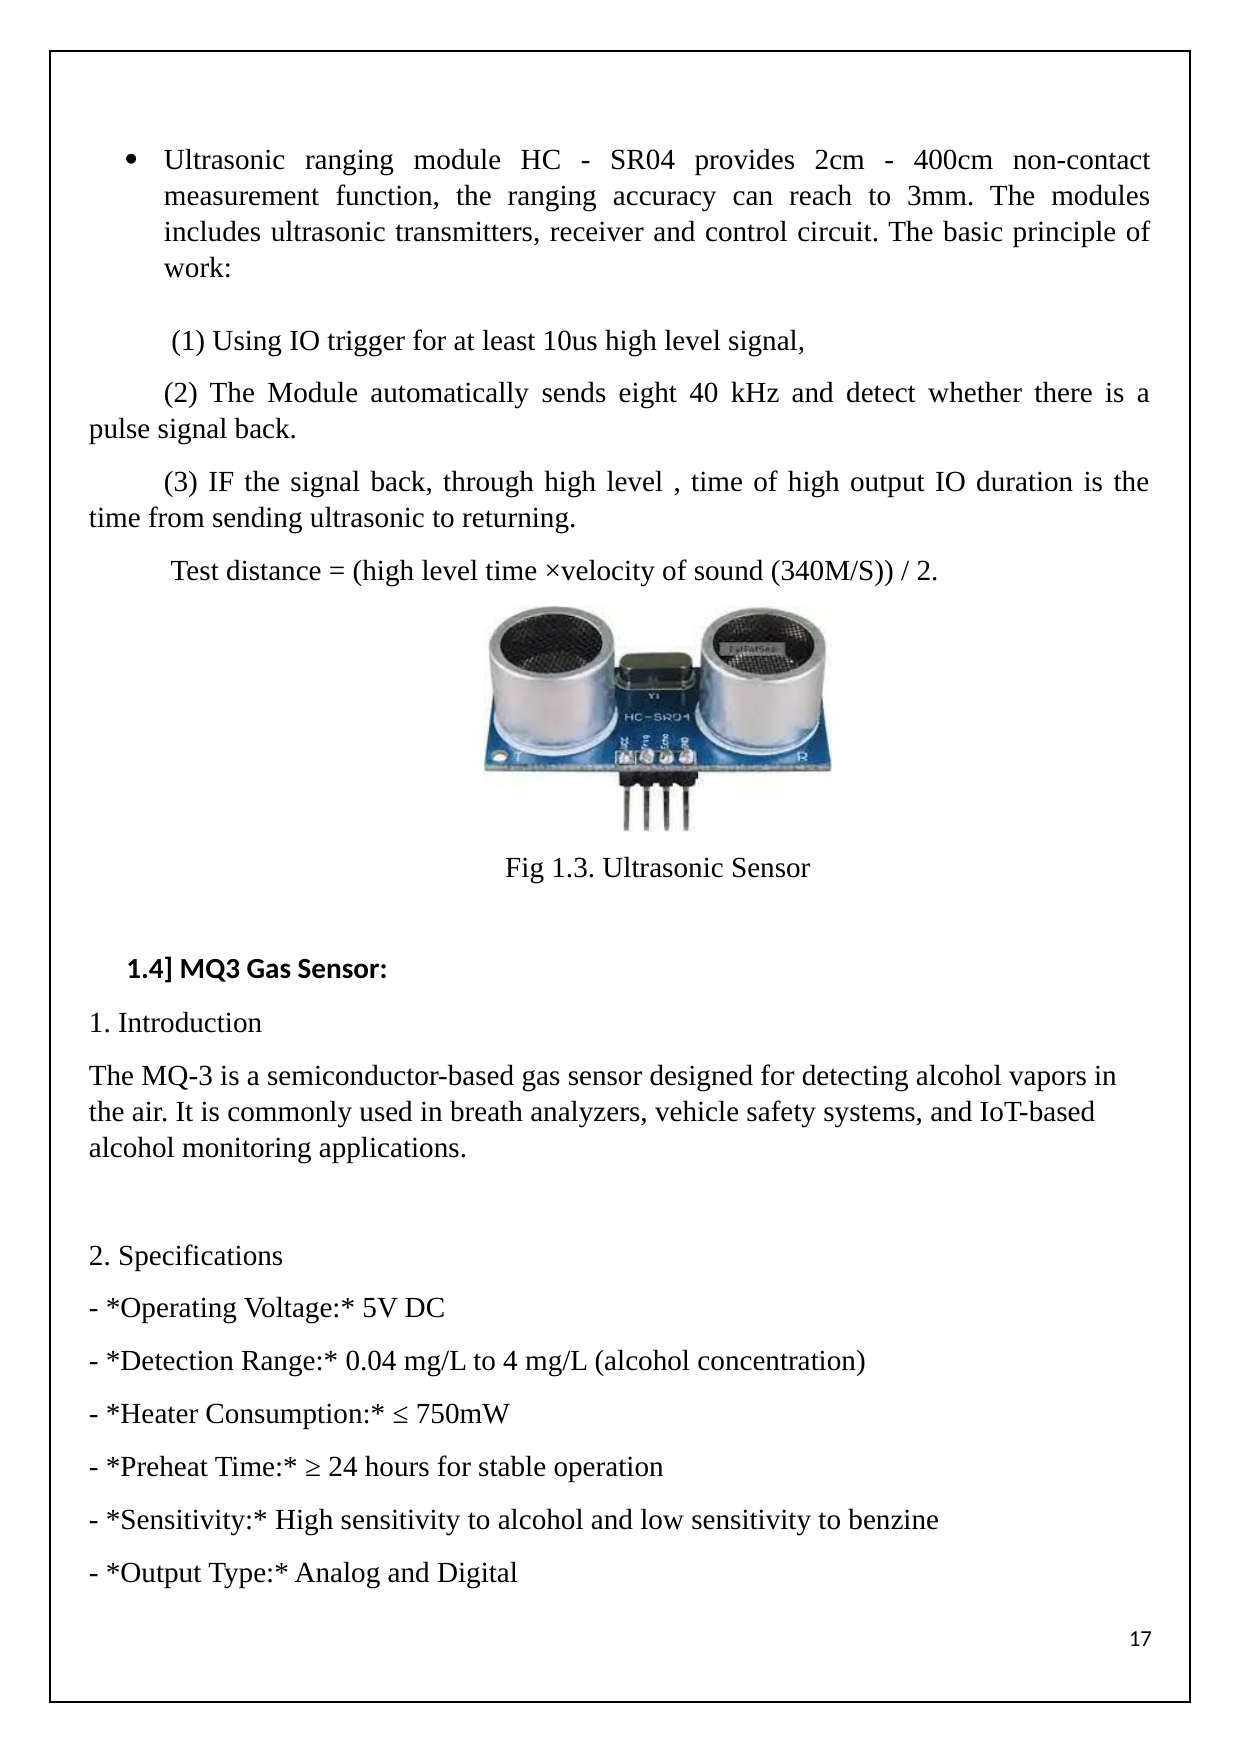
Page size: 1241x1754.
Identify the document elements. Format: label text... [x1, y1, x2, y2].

text Test distance = (high level time ×velocity of sound (340M/S)) / 2. [89, 553, 1152, 587]
text 2. Specifications [89, 1238, 1152, 1271]
list Ultrasonic ranging module HC - SR04 provides 2cm - 400cm non-contact measurement function, the ranging accuracy can reach to 3mm. The modules includes ultrasonic transmitters, receiver and control circuit. The basic principle of work: [126, 142, 1152, 284]
text 1. Introduction [89, 1005, 1152, 1038]
text - *Output Type:* Analog and Digital [89, 1555, 1152, 1588]
text The MQ-3 is a semiconductor-based gas sensor designed for detecting alcohol vapors in the air. It is commonly used in breath analyzers, vehicle safety systems, and IoT-based alcohol monitoring applications. [89, 1058, 1152, 1163]
text (2) The Module automatically sends eight 40 kHz and detect whether there is a pulse signal back. [89, 375, 1152, 445]
text (3) IF the signal back, through high level , time of high output IO duration is the time from sending ultrasonic to returning. [89, 464, 1152, 534]
text 1.4] MQ3 Gas Sensor: [126, 950, 1152, 985]
text - *Sensitivity:* High sensitivity to alcohol and low sensitivity to benzine [89, 1502, 1152, 1535]
text - *Operating Voltage:* 5V DC [89, 1291, 1152, 1324]
text - *Preheat Time:* ≥ 24 hours for stable operation [89, 1449, 1152, 1483]
list (1) Using IO trigger for at least 10us high level signal, [164, 323, 1152, 356]
text - *Detection Range:* 0.04 mg/L to 4 mg/L (alcohol concentration) [89, 1343, 1152, 1377]
text Fig 1.3. Ultrasonic Sensor [89, 850, 1152, 883]
text - *Heater Consumption:* ≤ 750mW [89, 1396, 1152, 1430]
